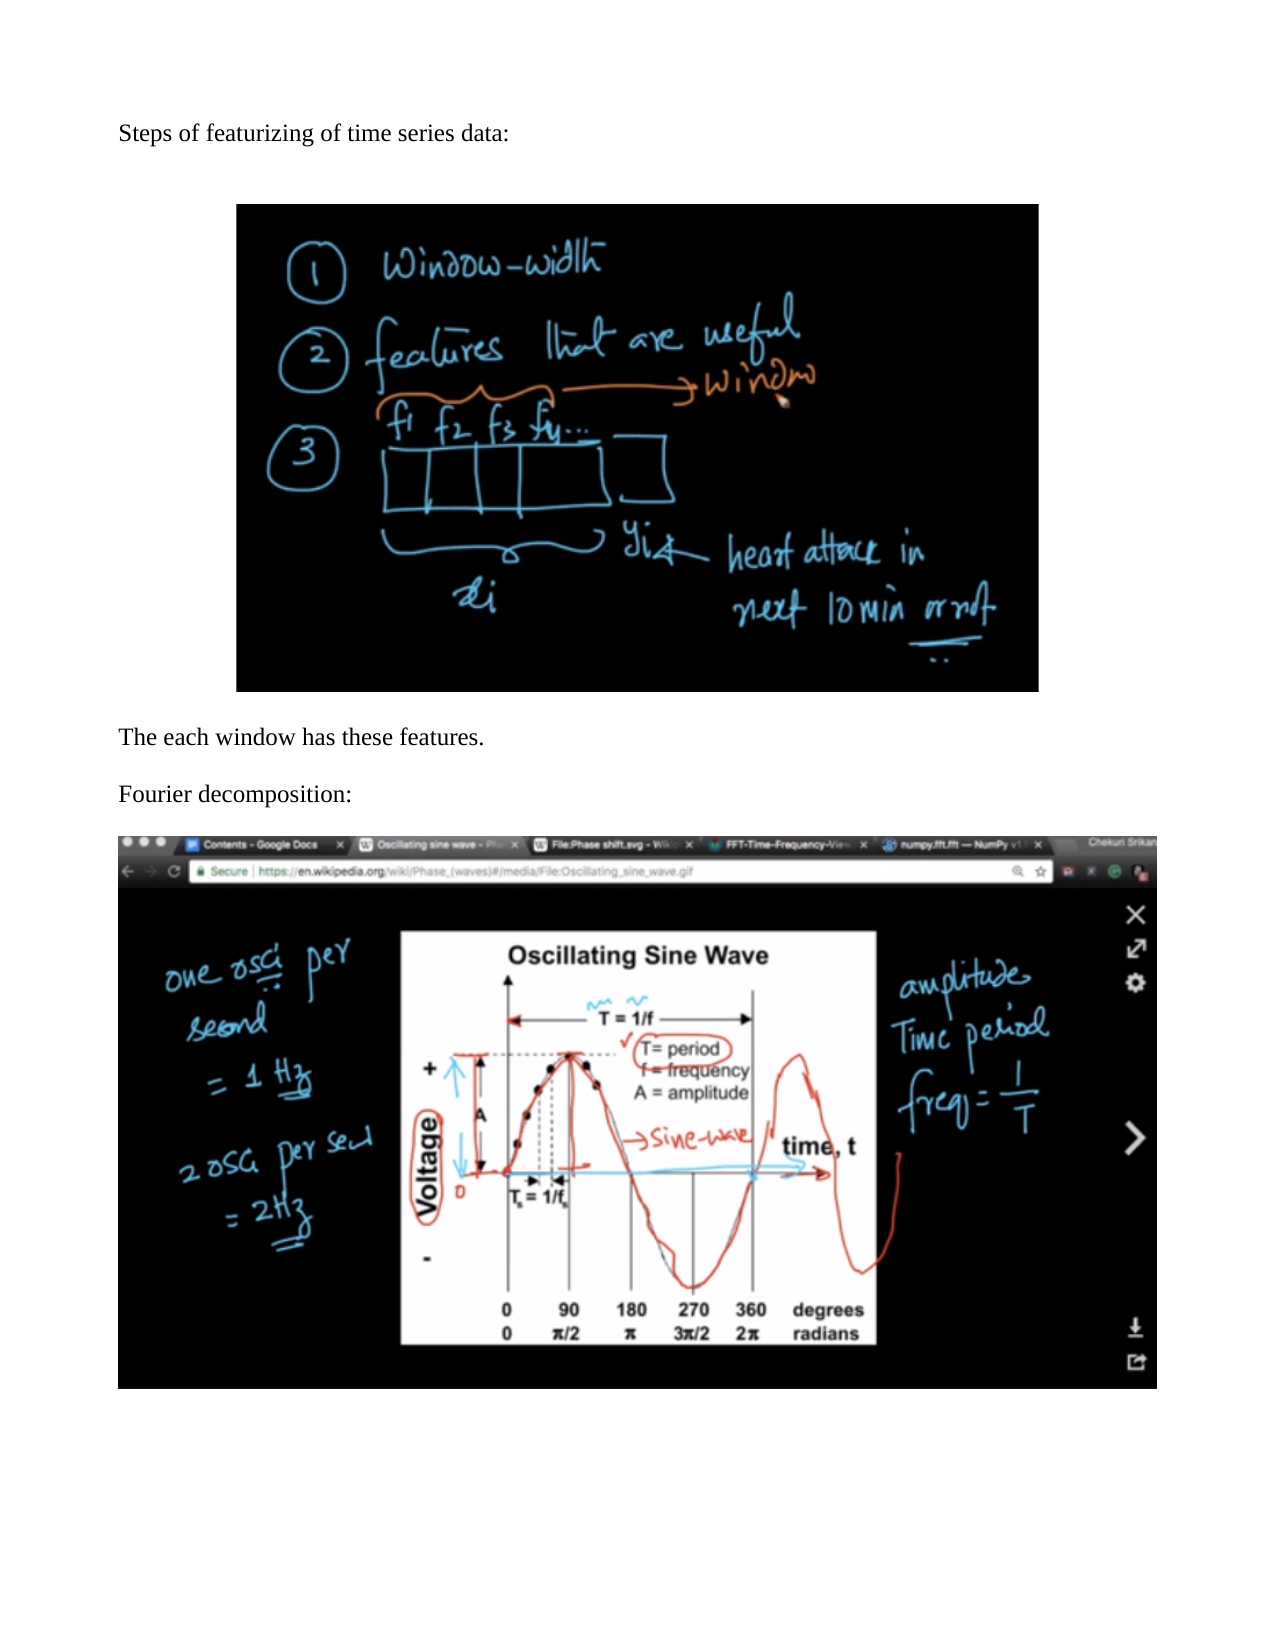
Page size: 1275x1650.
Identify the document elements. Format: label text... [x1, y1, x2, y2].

picture [118, 836, 1157, 1389]
text Steps of featurizing of time series data: [118, 118, 1157, 147]
text Fourier decomposition: [118, 779, 1157, 808]
text The each window has these features. [118, 722, 1157, 751]
picture [236, 204, 1039, 692]
